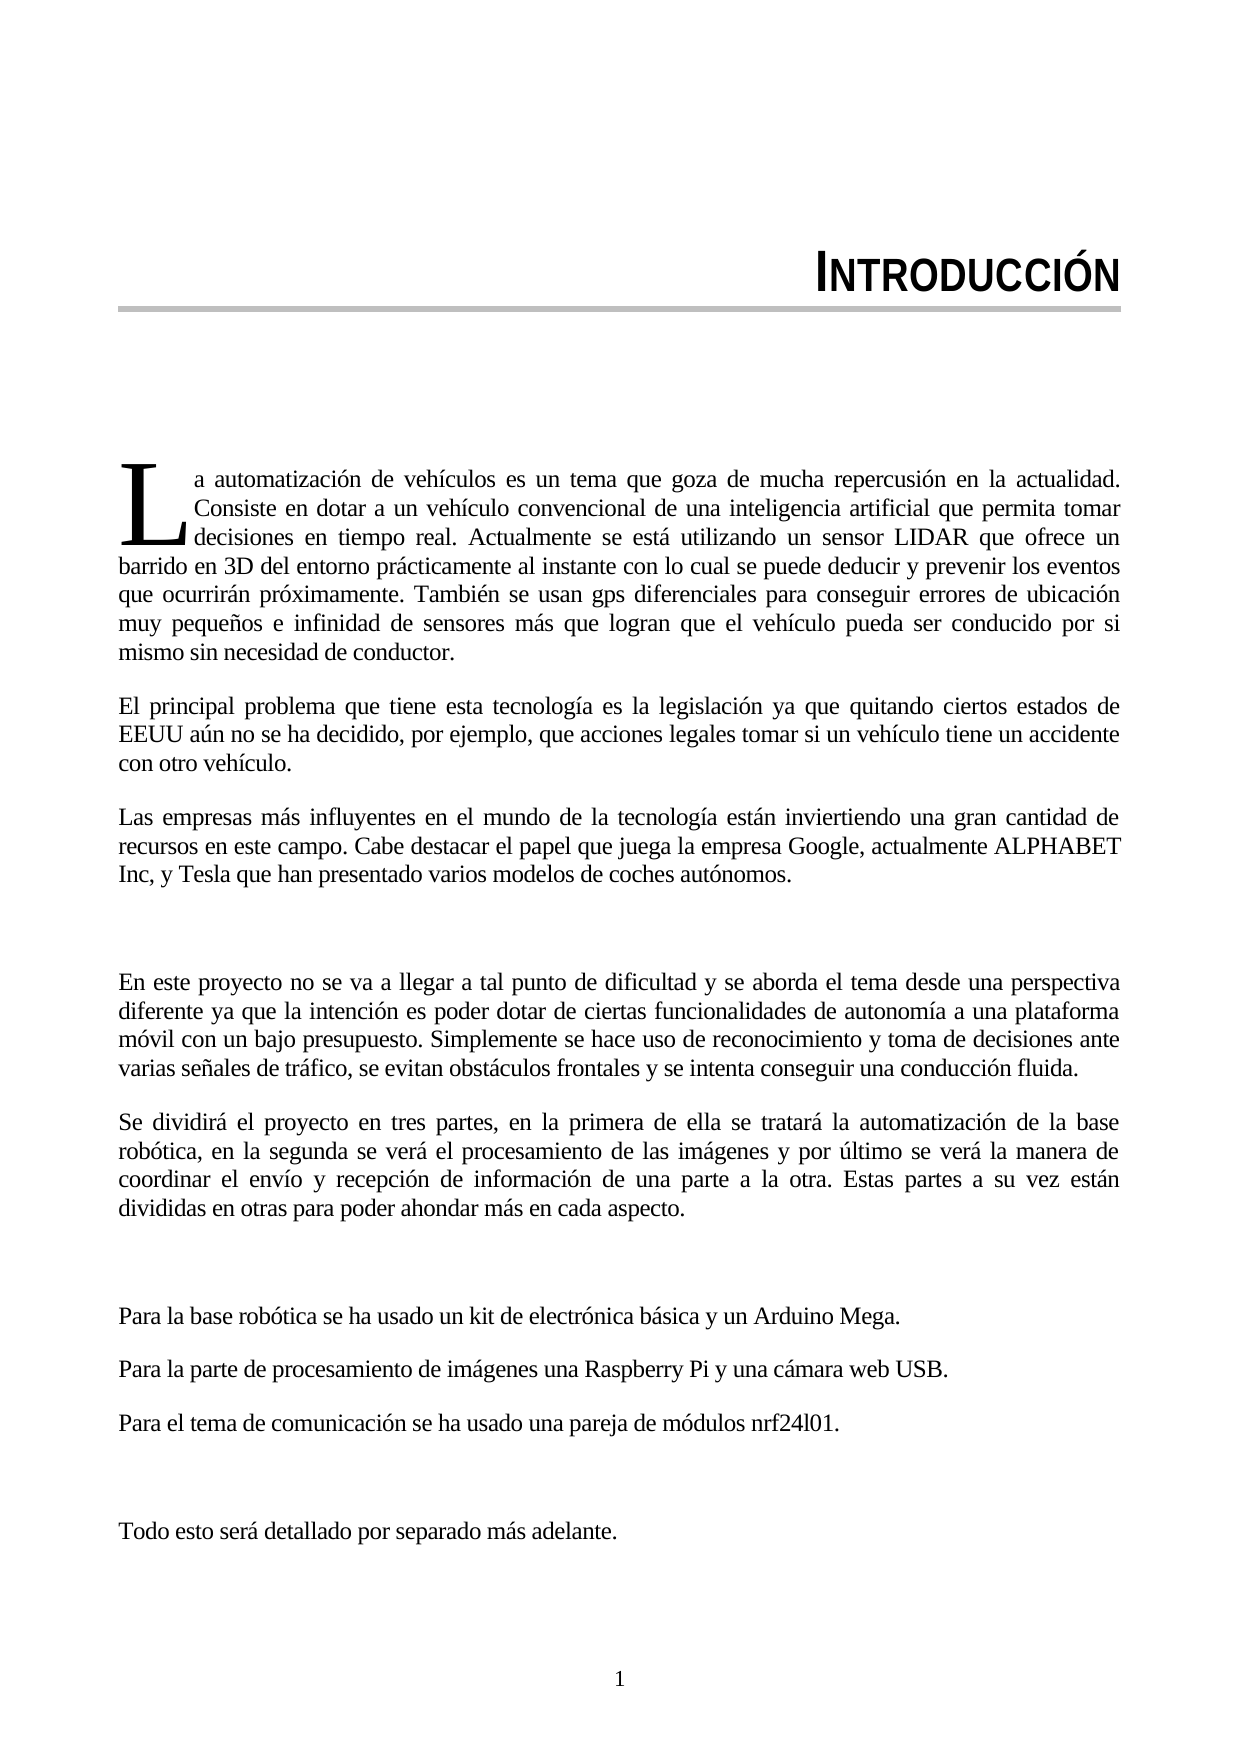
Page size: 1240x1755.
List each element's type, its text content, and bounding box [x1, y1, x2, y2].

text La automatización de vehículos es un tema que goza de mucha repercusión en la actualidad. Consiste en dotar a un vehículo convencional de una inteligencia artificial que permita tomar decisiones en tiempo real. Actualmente se está utilizando un sensor LIDAR que ofrece un barrido en 3D del entorno prácticamente al instante con lo cual se puede deducir y prevenir los eventos que ocurrirán próximamente. También se usan gps diferenciales para conseguir errores de ubicación muy pequeños e infinidad de sensores más que logran que el vehículo pueda ser conducido por si mismo sin necesidad de conductor. [118, 464, 1121, 666]
text Para la parte de procesamiento de imágenes una Raspberry Pi y una cámara web USB. [118, 1354, 1121, 1383]
text En este proyecto no se va a llegar a tal punto de dificultad y se aborda el tema desde una perspectiva diferente ya que la intención es poder dotar de ciertas funcionalidades de autonomía a una plataforma móvil con un bajo presupuesto. Simplemente se hace uso de reconocimiento y toma de decisiones ante varias señales de tráfico, se evitan obstáculos frontales y se intenta conseguir una conducción fluida. [118, 967, 1121, 1082]
text Para el tema de comunicación se ha usado una pareja de módulos nrf24l01. [118, 1408, 1121, 1437]
text Para la base robótica se ha usado un kit de electrónica básica y un Arduino Mega. [118, 1301, 1121, 1329]
subtitle Introducción [118, 237, 1121, 306]
text Se dividirá el proyecto en tres partes, en la primera de ella se tratará la automatización de la base robótica, en la segunda se verá el procesamiento de las imágenes y por último se verá la manera de coordinar el envío y recepción de información de una parte a la otra. Estas partes a su vez están divididas en otras para poder ahondar más en cada aspecto. [118, 1107, 1121, 1222]
text Todo esto será detallado por separado más adelante. [118, 1516, 1121, 1544]
text El principal problema que tiene esta tecnología es la legislación ya que quitando ciertos estados de EEUU aún no se ha decidido, por ejemplo, que acciones legales tomar si un vehículo tiene un accidente con otro vehículo. [118, 691, 1121, 777]
text Las empresas más influyentes en el mundo de la tecnología están inviertiendo una gran cantidad de recursos en este campo. Cabe destacar el papel que juega la empresa Google, actualmente ALPHABET Inc, y Tesla que han presentado varios modelos de coches autónomos. [118, 802, 1121, 888]
